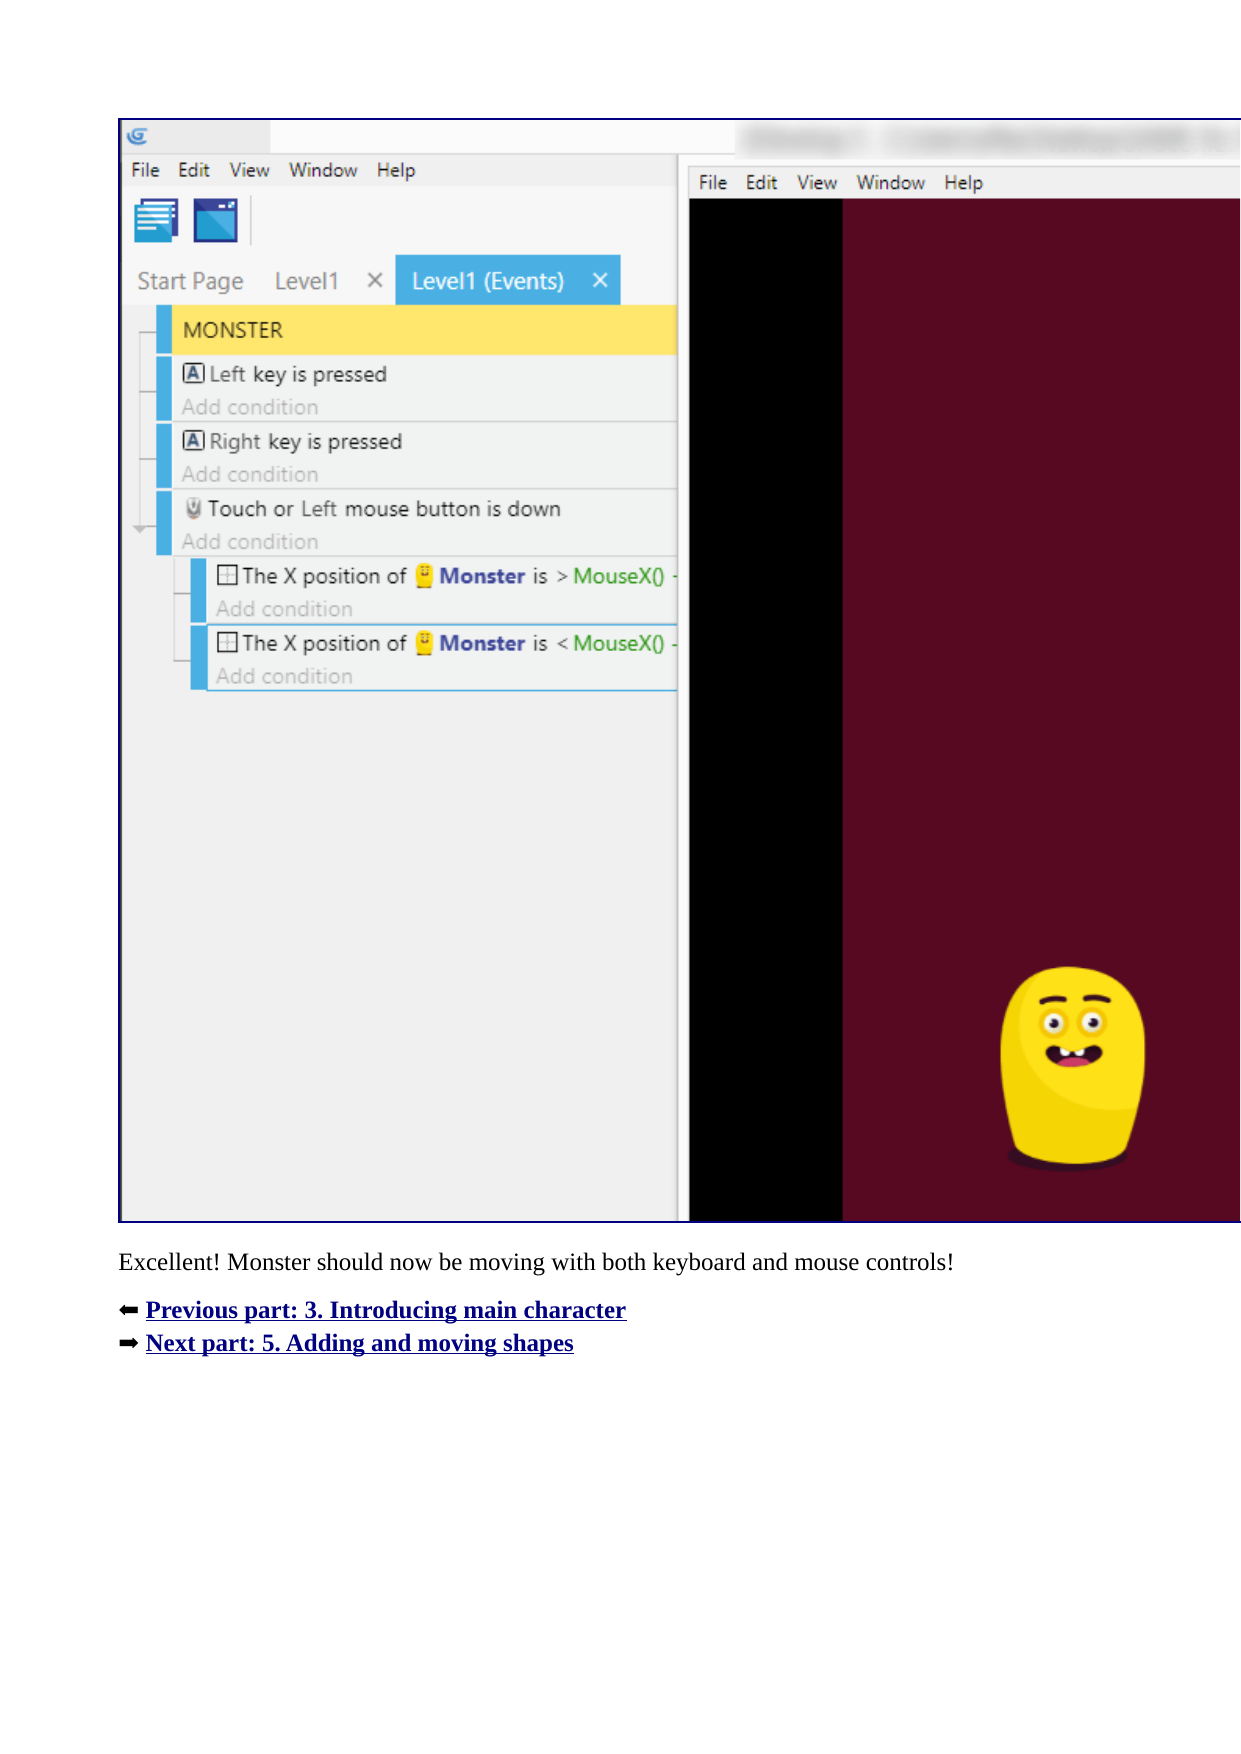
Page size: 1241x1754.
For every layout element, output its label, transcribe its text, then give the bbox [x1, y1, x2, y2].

text ⬅️ Previous part: 3. Introducing main character ➡️ Next part: 5. Adding and moving shapes [118, 1295, 1122, 1356]
text Excellent! Monster should now be moving with both keyboard and mouse controls! [118, 1247, 1122, 1276]
picture [120, 120, 1241, 1221]
